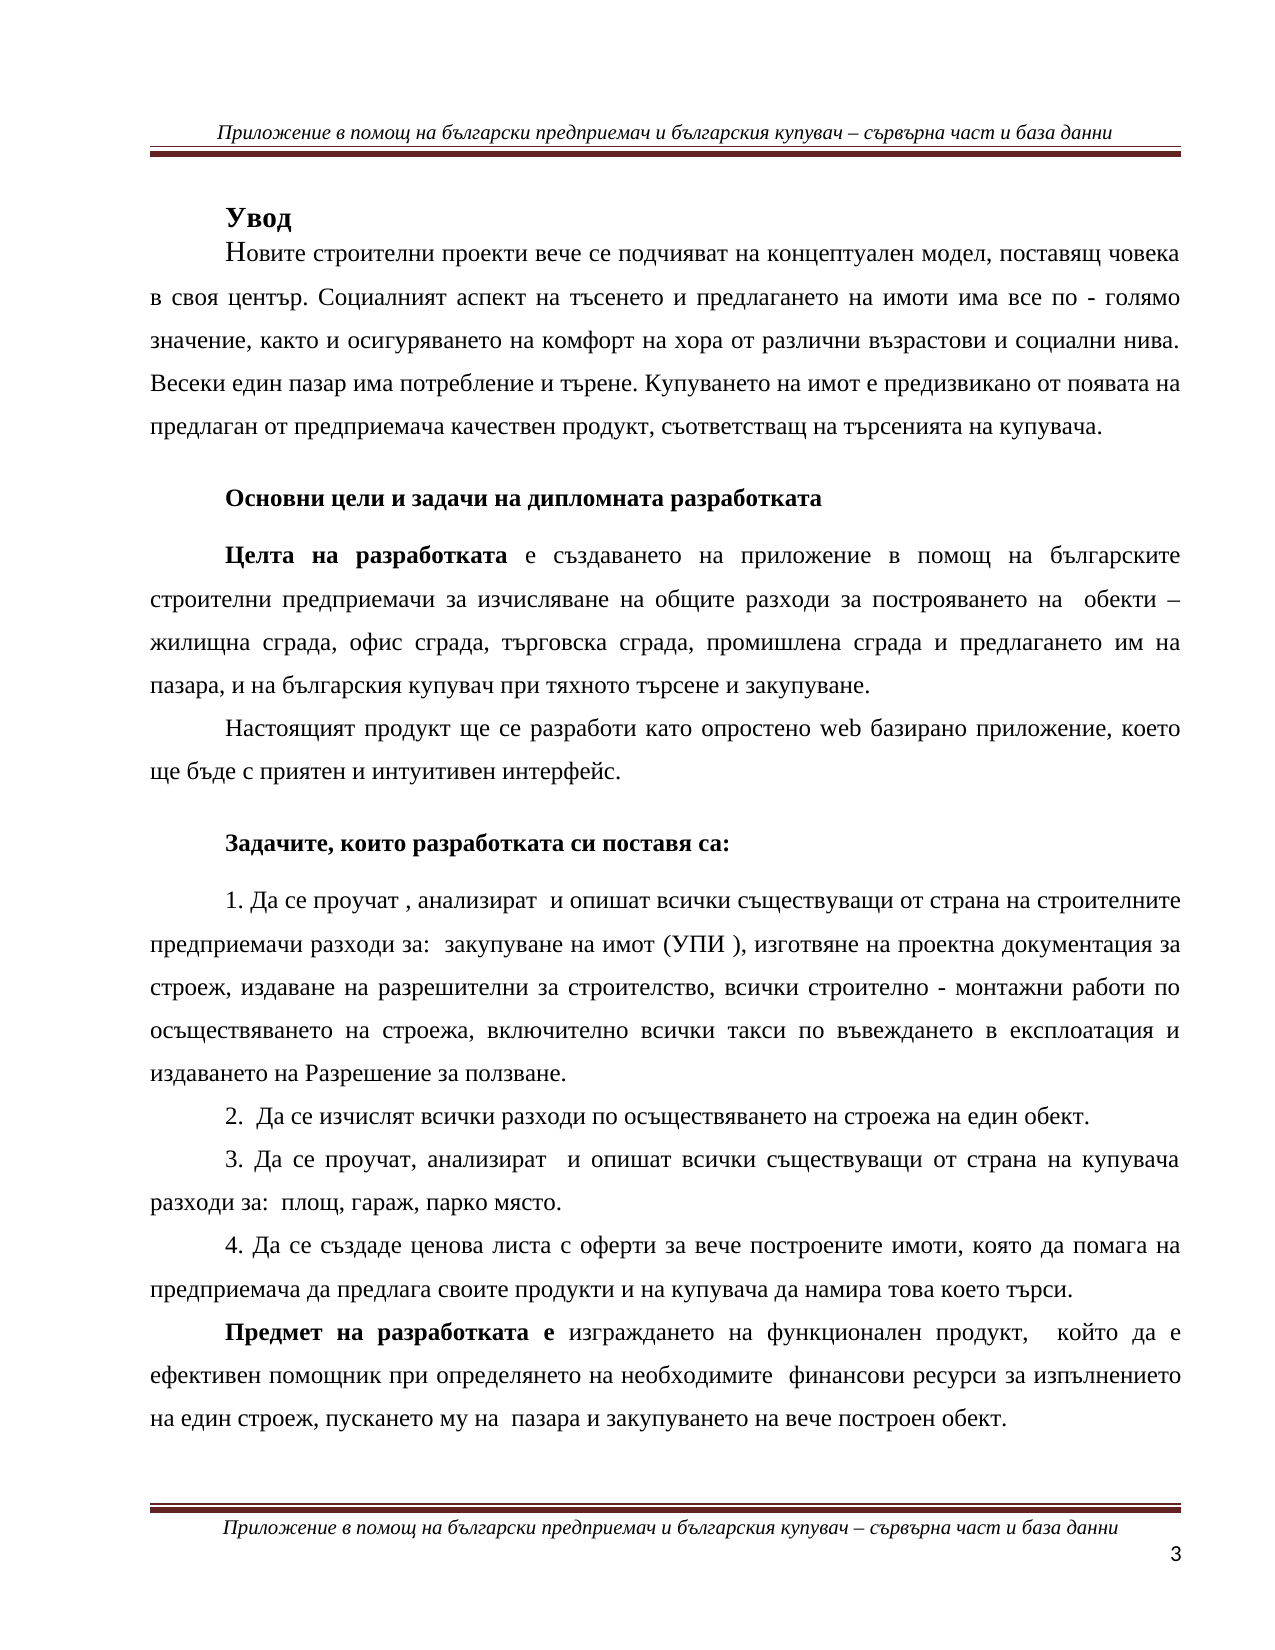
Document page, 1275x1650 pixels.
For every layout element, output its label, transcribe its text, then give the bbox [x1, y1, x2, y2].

text Настоящият продукт ще се разработи като опростено web базирано приложение, което ще бъде с приятен и интуитивен интерфейс. [150, 713, 1181, 785]
list Основни цели и задачи на дипломната разработката [187, 483, 1181, 512]
text 1. Да се проучат , анализират и опишат всички съществуващи от страна на строителните предприемачи разходи за: закупуване на имот (УПИ ), изготвяне на проектна документация за строеж, издаване на разрешителни за строителство, всички строително - монтажни работи по осъществяването на строежа, включително всички такси по въвеждането в експлоатация и издаването на Разрешение за ползване. [150, 886, 1181, 1087]
text 2. Да се изчислят всички разходи по осъществяването на строежа на един обект. [150, 1101, 1181, 1130]
text Целта на разработката е създаването на приложение в помощ на българските строителни предприемачи за изчисляване на общите разходи за построяването на обекти – жилищна сграда, офис сграда, търговска сграда, промишлена сграда и предлагането им на пазара, и на българския купувач при тяхното търсене и закупуване. [150, 541, 1181, 699]
text Предмет на разработката е изграждането на функционален продукт, който да е ефективен помощник при определянето на необходимите финансови ресурси за изпълнението на един строеж, пускането му на пазара и закупуването на вече построен обект. [150, 1317, 1181, 1432]
text 4. Да се създаде ценова листа с оферти за вече построените имоти, която да помага на предприемача да предлага своите продукти и на купувача да намира това което търси. [150, 1231, 1181, 1302]
text Новите строителни проекти вече се подчияват на концептуален модел, поставящ човека в своя център. Социалният аспект на тъсенето и предлагането на имоти има все по - голямо значение, както и осигуряването на комфорт на хора от различни възрастови и социални нива. Весеки един пазар има потребление и търене. Купуването на имот е предизвикано от появата на предлаган от предприемача качествен продукт, съответстващ на търсенията на купувача. [150, 234, 1181, 440]
text Увод [150, 200, 1181, 234]
text 3. Да се проучат, анализират и опишат всички съществуващи от страна на купувача разходи за: площ, гараж, парко място. [150, 1144, 1181, 1216]
text Задачите, които разработката си поставя са: [150, 828, 1181, 857]
